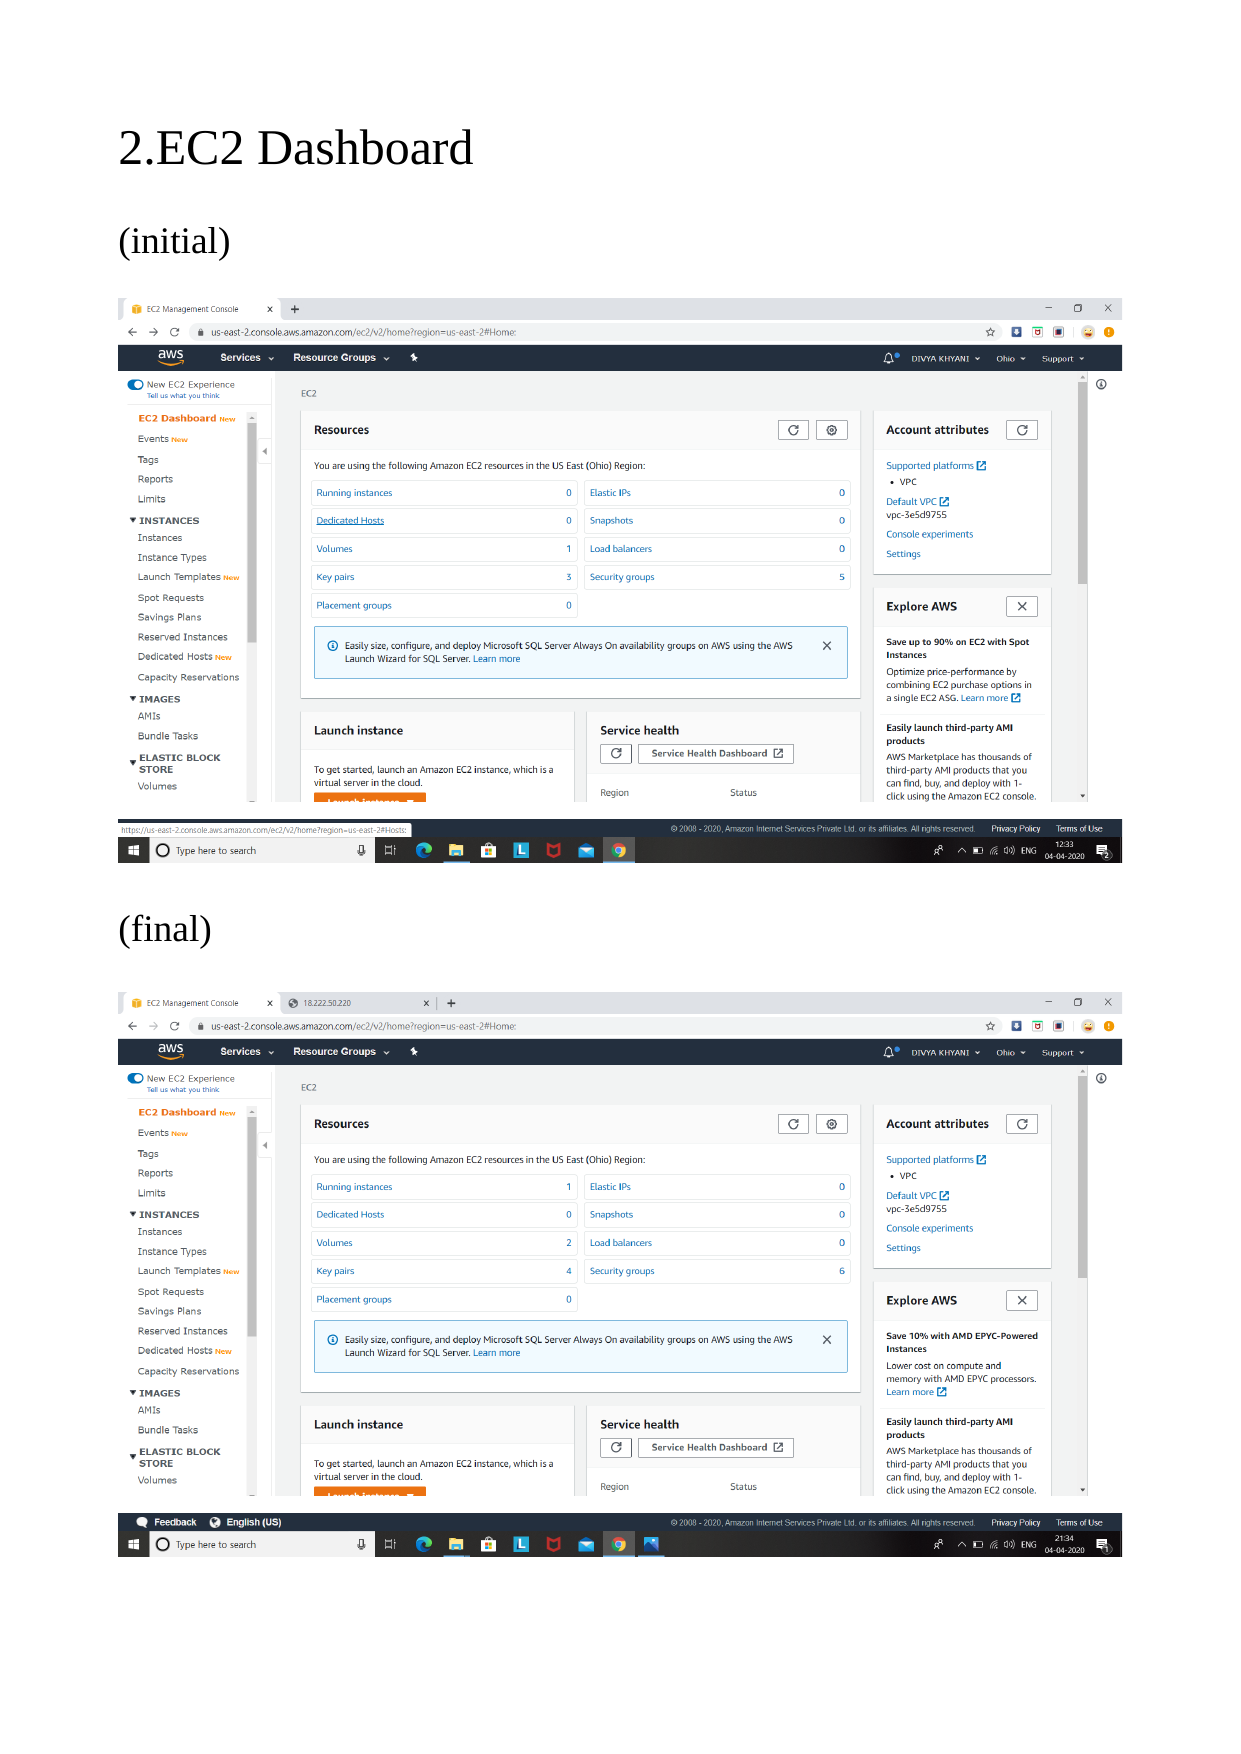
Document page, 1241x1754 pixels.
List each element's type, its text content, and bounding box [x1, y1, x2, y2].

text 2.EC2 Dashboard [118, 118, 1122, 176]
picture [118, 992, 1123, 1557]
picture [118, 298, 1123, 863]
text (final) [118, 906, 1122, 949]
text (initial) [118, 219, 1122, 262]
